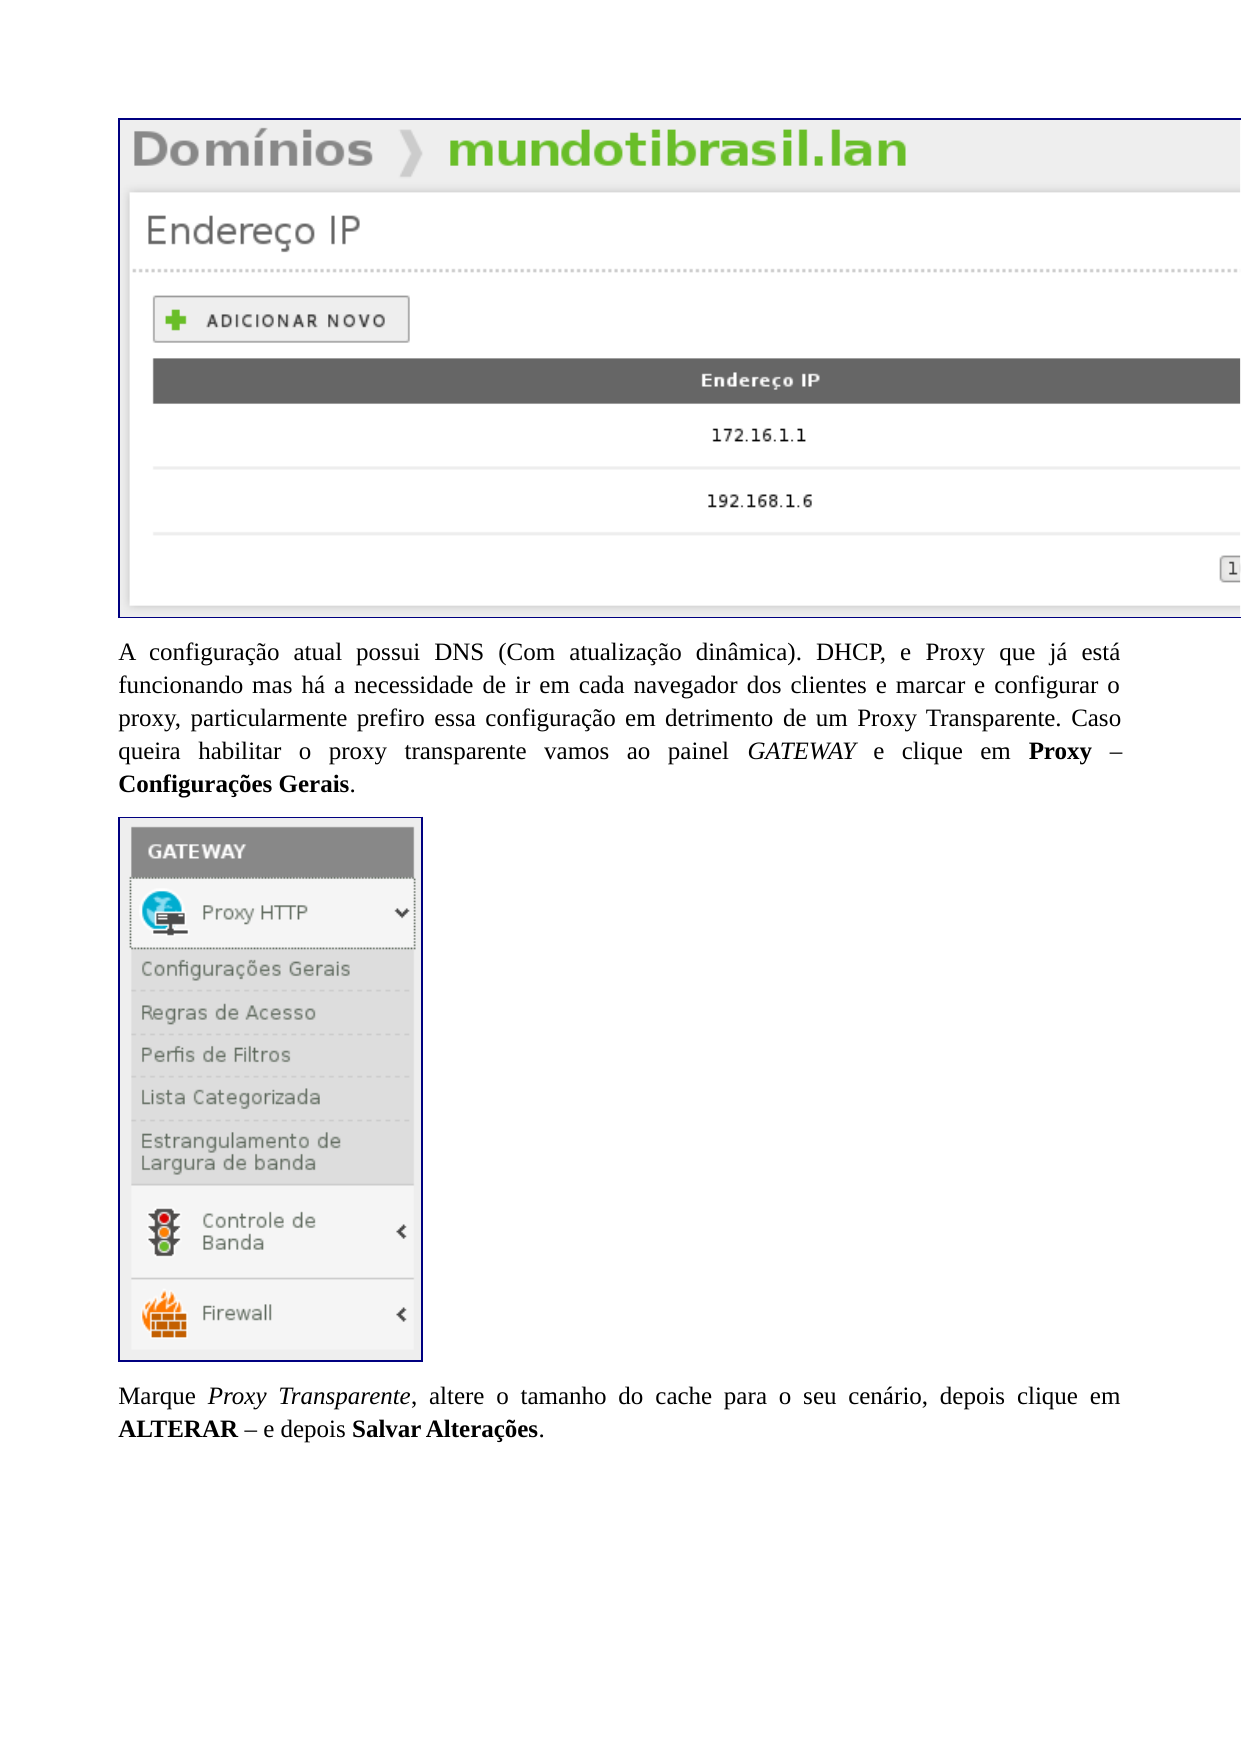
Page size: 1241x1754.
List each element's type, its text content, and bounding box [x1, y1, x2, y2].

picture [120, 818, 421, 1360]
text A configuração atual possui DNS (Com atualização dinâmica). DHCP, e Proxy que já está funcionando mas há a necessidade de ir em cada navegador dos clientes e marcar e configurar o proxy, particularmente prefiro essa configuração em detrimento de um Proxy Transparente. Caso queira habilitar o proxy transparente vamos ao painel GATEWAY e clique em Proxy – Configurações Gerais. [118, 637, 1122, 798]
picture [120, 120, 1241, 617]
text Marque Proxy Transparente, altere o tamanho do cache para o seu cenário, depois clique em ALTERAR – e depois Salvar Alterações. [118, 1381, 1122, 1443]
